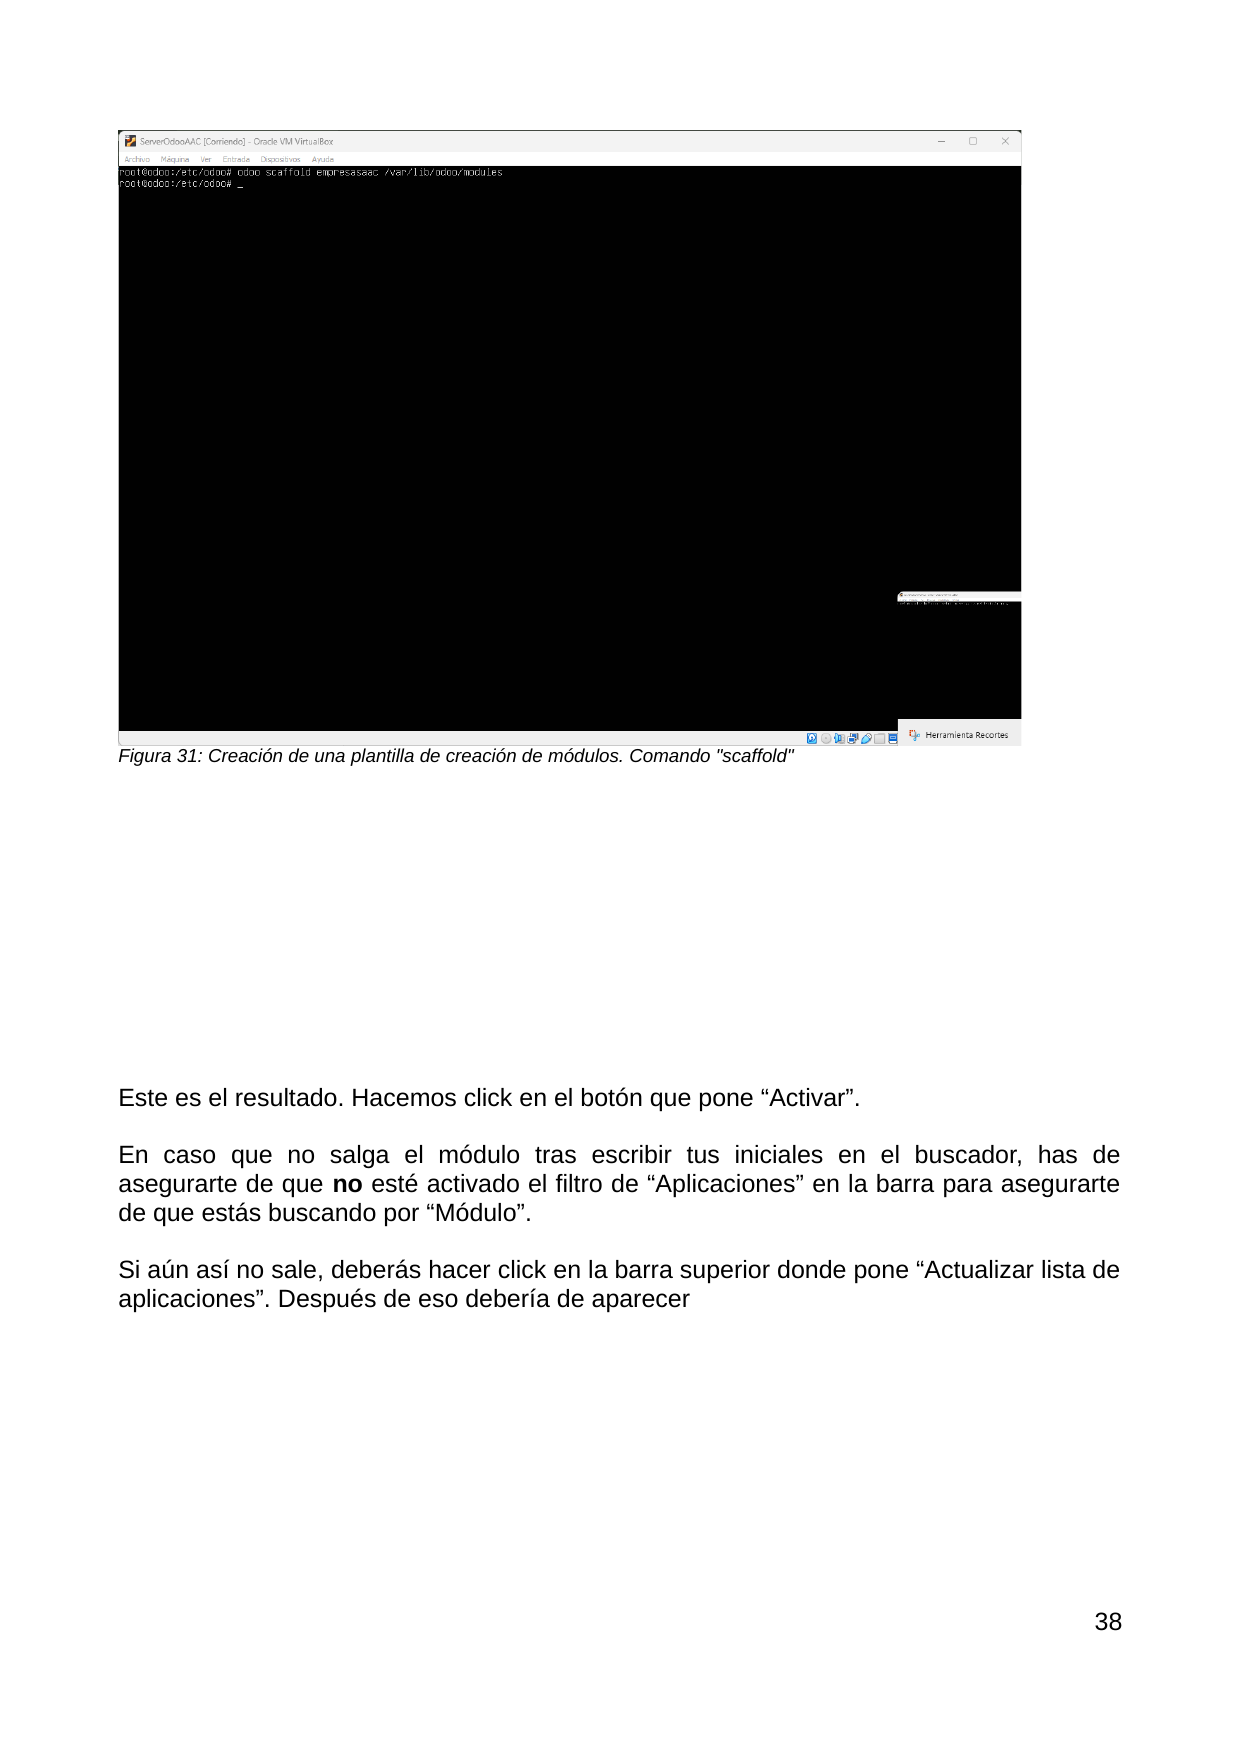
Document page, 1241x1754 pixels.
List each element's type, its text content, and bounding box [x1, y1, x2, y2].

text En caso que no salga el módulo tras escribir tus iniciales en el buscador, has de asegurarte de que no esté activado el filtro de “Aplicaciones” en la barra para asegurarte de que estás buscando por “Módulo”. [118, 1140, 1122, 1227]
picture [118, 130, 1022, 746]
text Este es el resultado. Hacemos click en el botón que pone “Activar”. [118, 1083, 1122, 1112]
text Si aún así no sale, deberás hacer click en la barra superior donde pone “Actualizar lista de aplicaciones”. Después de eso debería de aparecer [118, 1255, 1122, 1313]
text Figura 31: Creación de una plantilla de creación de módulos. Comando "scaffold" [118, 746, 1022, 767]
